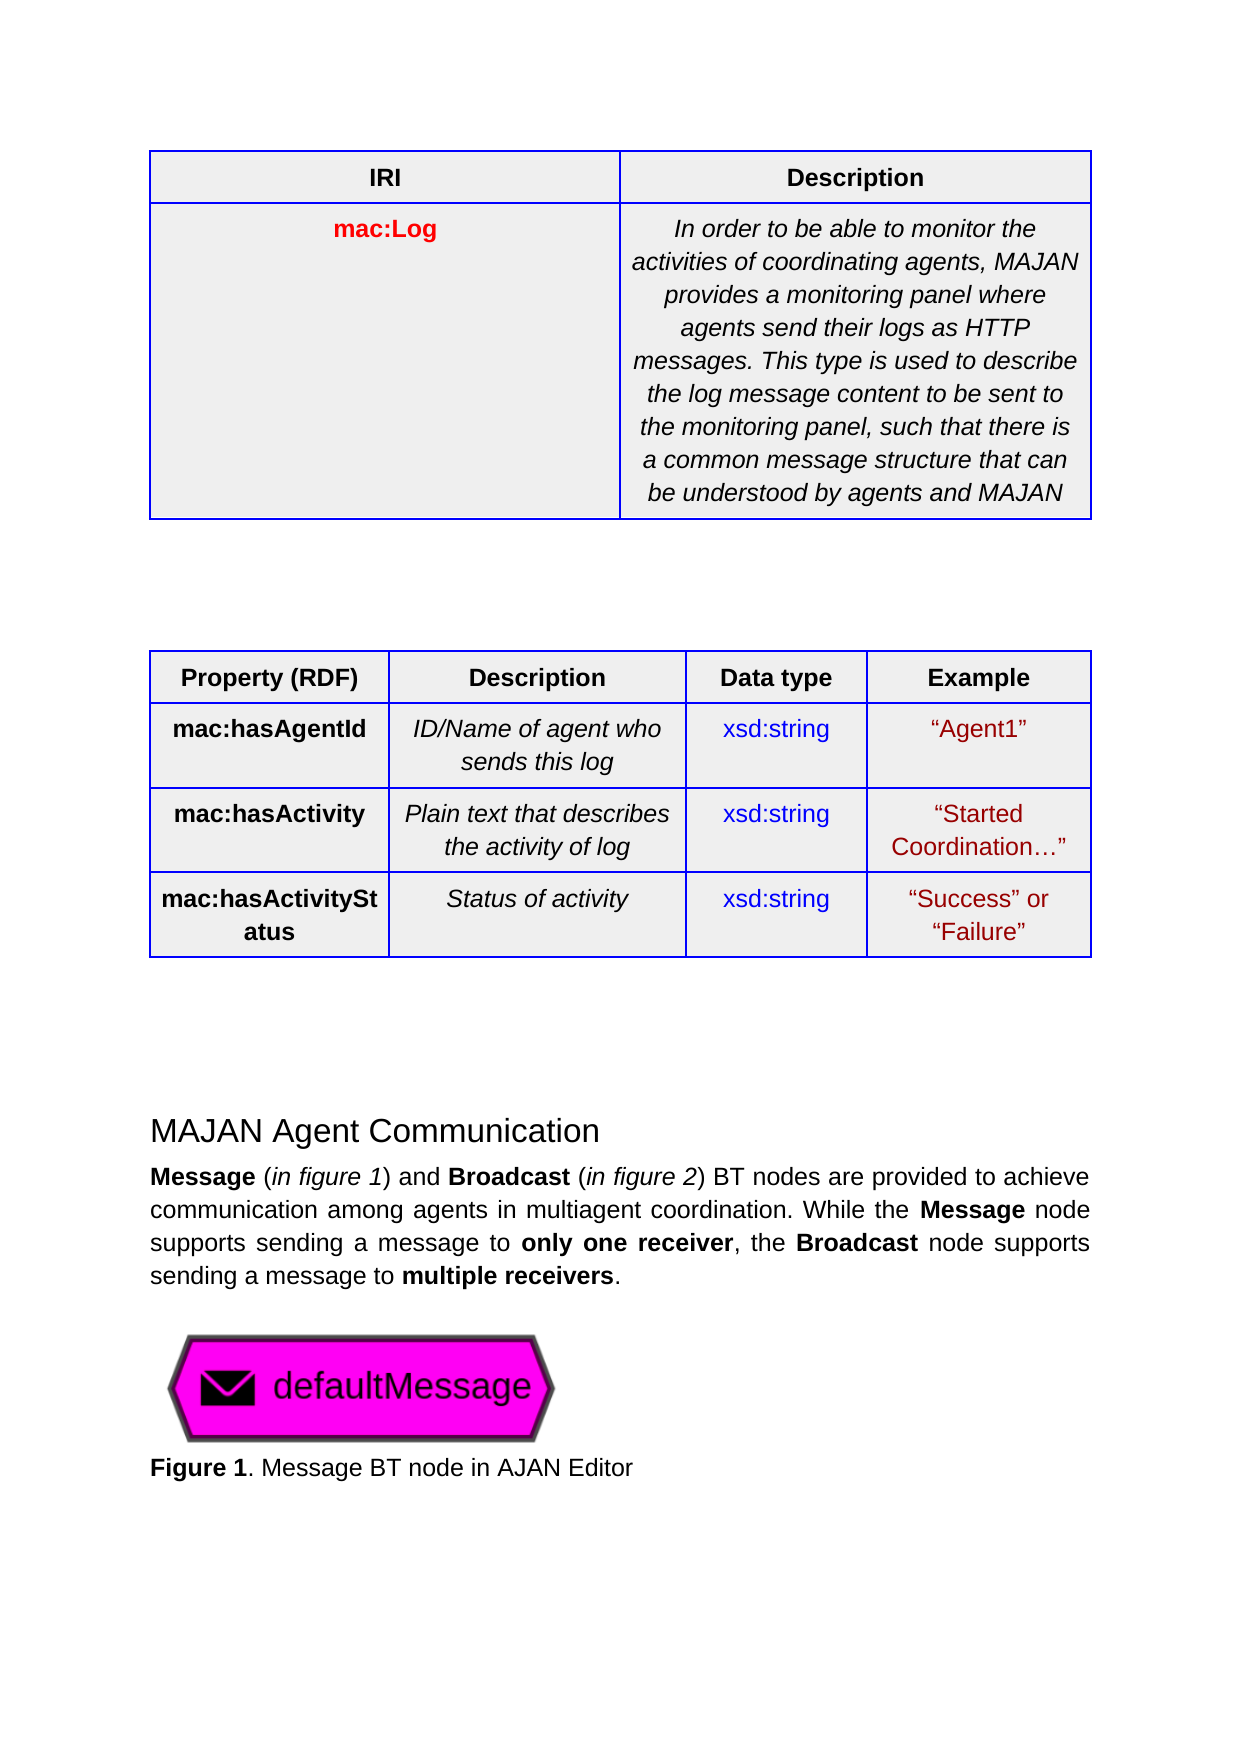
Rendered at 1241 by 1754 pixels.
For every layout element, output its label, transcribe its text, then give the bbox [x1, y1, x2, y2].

picture [150, 1327, 567, 1450]
subtitle MAJAN Agent Communication [150, 1111, 1090, 1150]
table_header Data type [687, 652, 866, 702]
table_cell Status of activity [390, 873, 685, 956]
table_header Description [621, 152, 1090, 202]
table_header Example [868, 652, 1090, 702]
table_cell xsd:string [687, 704, 866, 787]
table_cell mac:hasActivity [151, 789, 388, 871]
table_cell mac:hasActivityStatus [151, 873, 388, 956]
table_header Property (RDF) [151, 652, 388, 702]
table_header Description [390, 652, 685, 702]
table_cell ID/Name of agent who sends this log [390, 704, 685, 787]
text Message (in figure 1) and Broadcast (in figure 2) BT nodes are provided to achieve communication among agents in multiagent coordination. While the Message node supports sending a message to only one receiver, the Broadcast node supports sending a message to multiple receivers. [150, 1162, 1090, 1290]
table_cell “Success” or “Failure” [868, 873, 1090, 956]
table_cell mac:hasAgentId [151, 704, 388, 787]
text Figure 1. Message BT node in AJAN Editor [150, 1453, 1090, 1482]
table_cell xsd:string [687, 873, 866, 956]
table_cell Plain text that describes the activity of log [390, 789, 685, 871]
table_header IRI [151, 152, 619, 202]
table_cell In order to be able to monitor the activities of coordinating agents, MAJAN provides a monitoring panel where agents send their logs as HTTP messages. This type is used to describe the log message content to be sent to the monitoring panel, such that there is a common message structure that can be understood by agents and MAJAN [621, 204, 1090, 517]
table_cell mac:Log [151, 204, 619, 517]
table_cell xsd:string [687, 789, 866, 871]
table_cell “Started Coordination…” [868, 789, 1090, 871]
table_cell “Agent1” [868, 704, 1090, 787]
